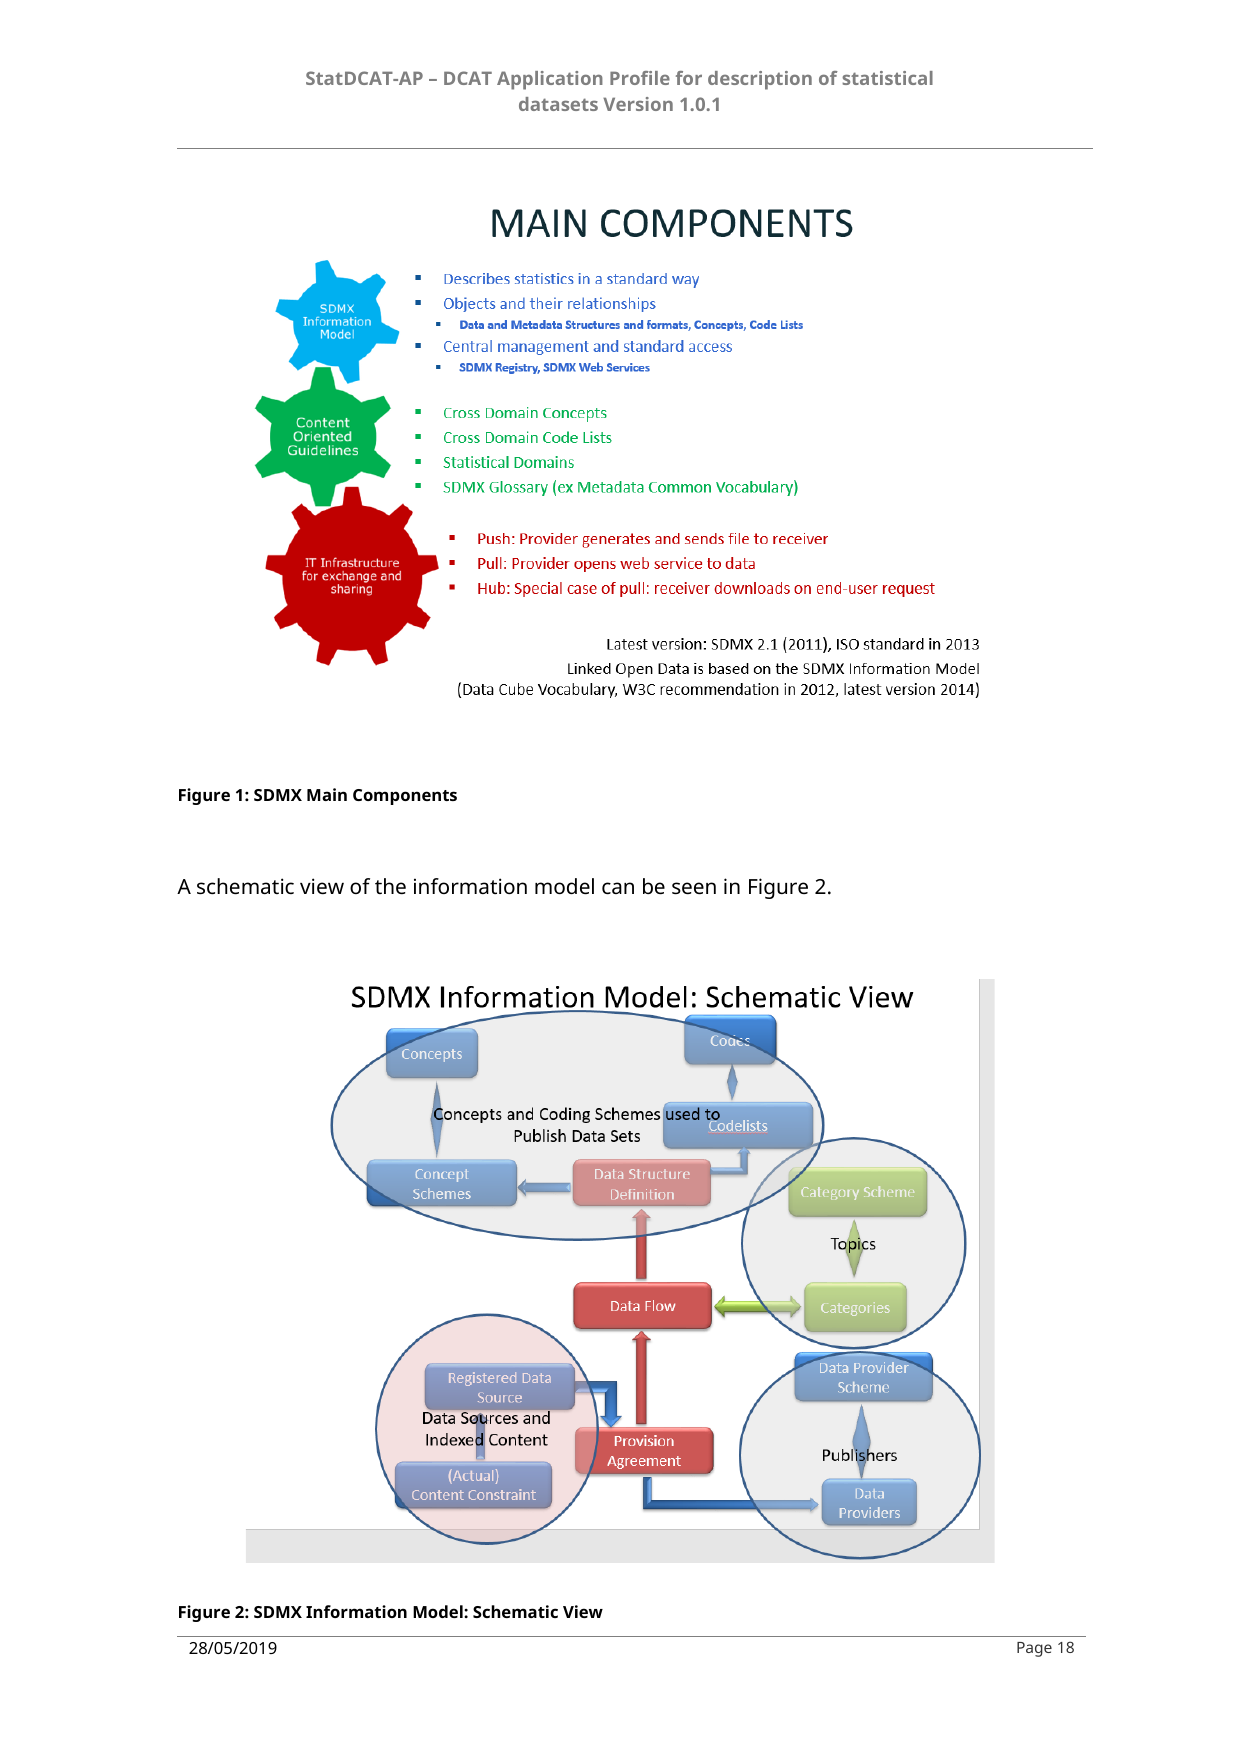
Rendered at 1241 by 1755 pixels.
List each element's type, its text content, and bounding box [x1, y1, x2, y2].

text Figure 1: SDMX Main Components [177, 784, 1063, 807]
text A schematic view of the information model can be seen in Figure 2. [177, 872, 1063, 901]
text Figure 2: SDMX Information Model: Schematic View [177, 1600, 1063, 1623]
